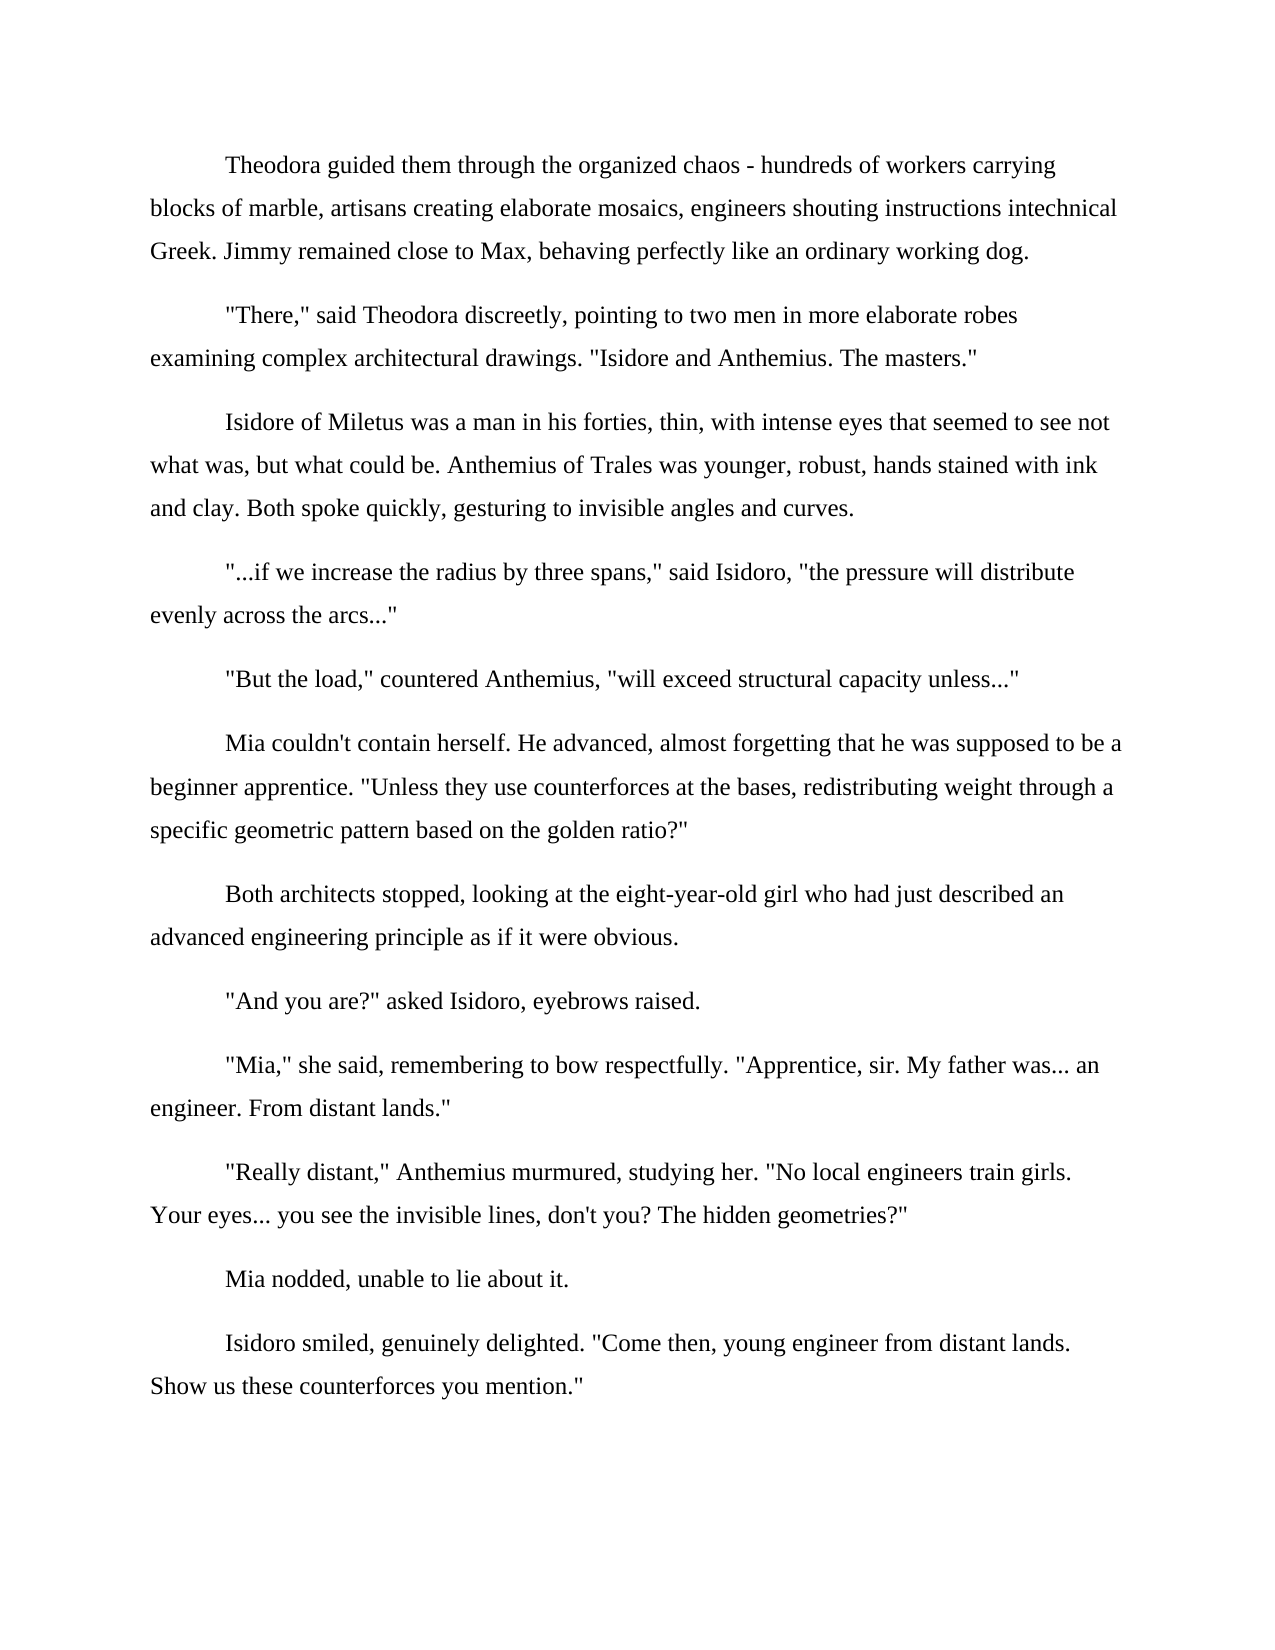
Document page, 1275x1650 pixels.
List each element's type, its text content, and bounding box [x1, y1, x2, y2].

text "But the load," countered Anthemius, "will exceed structural capacity unless..." [150, 664, 1125, 693]
text Mia nodded, unable to lie about it. [150, 1264, 1125, 1293]
text "There," said Theodora discreetly, pointing to two men in more elaborate robes examining complex architectural drawings. "Isidore and Anthemius. The masters." [150, 300, 1125, 372]
text Mia couldn't contain herself. He advanced, almost forgetting that he was supposed to be a beginner apprentice. "Unless they use counterforces at the bases, redistributing weight through a specific geometric pattern based on the golden ratio?" [150, 728, 1125, 843]
text Isidoro smiled, genuinely delighted. "Come then, young engineer from distant lands. Show us these counterforces you mention." [150, 1328, 1125, 1400]
text "Really distant," Anthemius murmured, studying her. "No local engineers train girls. Your eyes... you see the invisible lines, don't you? The hidden geometries?" [150, 1157, 1125, 1229]
text Theodora guided them through the organized chaos - hundreds of workers carrying blocks of marble, artisans creating elaborate mosaics, engineers shouting instructions intechnical Greek. Jimmy remained close to Max, behaving perfectly like an ordinary working dog. [150, 150, 1125, 265]
text Isidore of Miletus was a man in his forties, thin, with intense eyes that seemed to see not what was, but what could be. Anthemius of Trales was younger, robust, hands stained with ink and clay. Both spoke quickly, gesturing to invisible angles and curves. [150, 407, 1125, 522]
text Both architects stopped, looking at the eight-year-old girl who had just described an advanced engineering principle as if it were obvious. [150, 879, 1125, 951]
text "Mia," she said, remembering to bow respectfully. "Apprentice, sir. My father was... an engineer. From distant lands." [150, 1050, 1125, 1122]
text "...if we increase the radius by three spans," said Isidoro, "the pressure will distribute evenly across the arcs..." [150, 557, 1125, 629]
text "And you are?" asked Isidoro, eyebrows raised. [150, 986, 1125, 1014]
